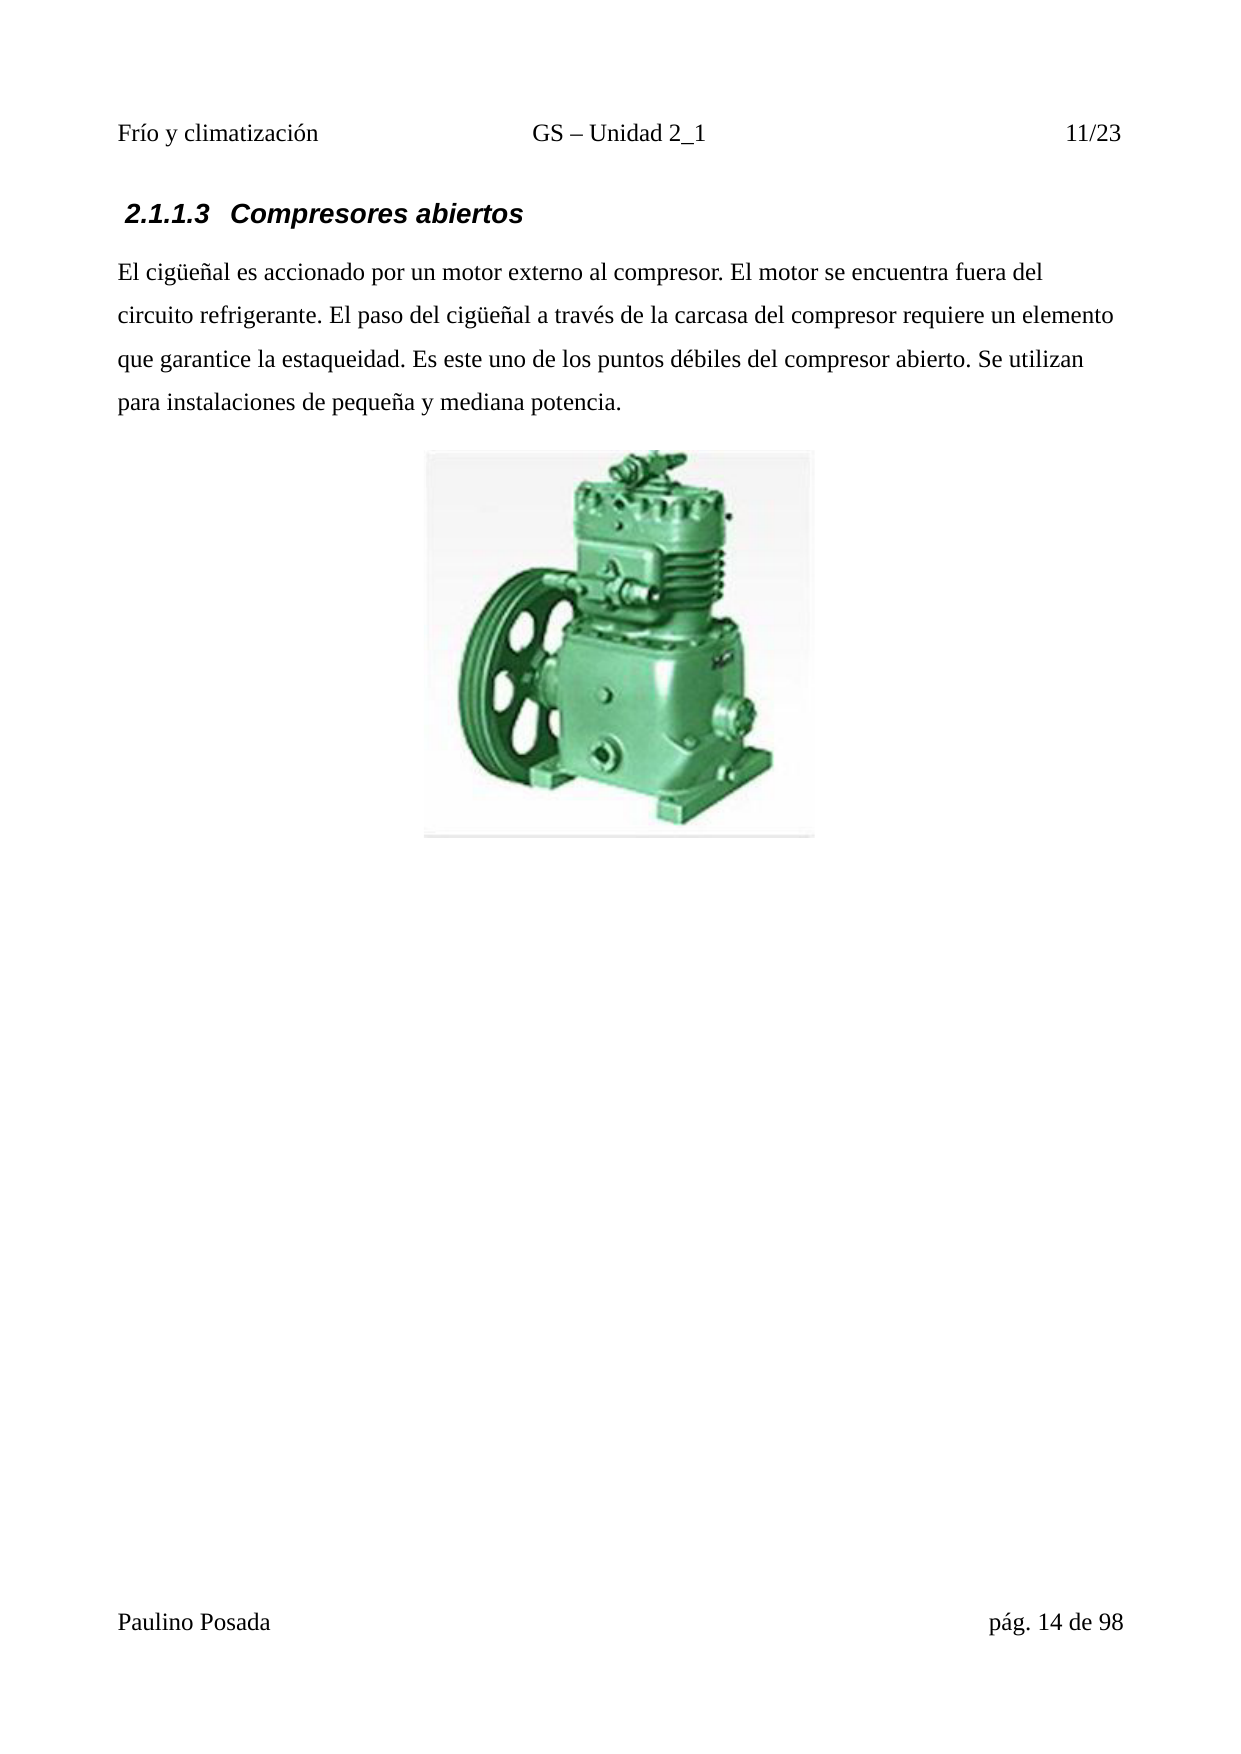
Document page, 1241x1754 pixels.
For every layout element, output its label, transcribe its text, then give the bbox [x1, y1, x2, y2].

picture [423, 450, 815, 838]
text El cigüeñal es accionado por un motor externo al compresor. El motor se encuentra fuera del circuito refrigerante. El paso del cigüeñal a través de la carcasa del compresor requiere un elemento que garantice la estaqueidad. Es este uno de los puntos débiles del compresor abierto. Se utilizan para instalaciones de pequeña y mediana potencia. [117, 257, 1123, 416]
subtitle Compresores abiertos [117, 197, 1123, 229]
